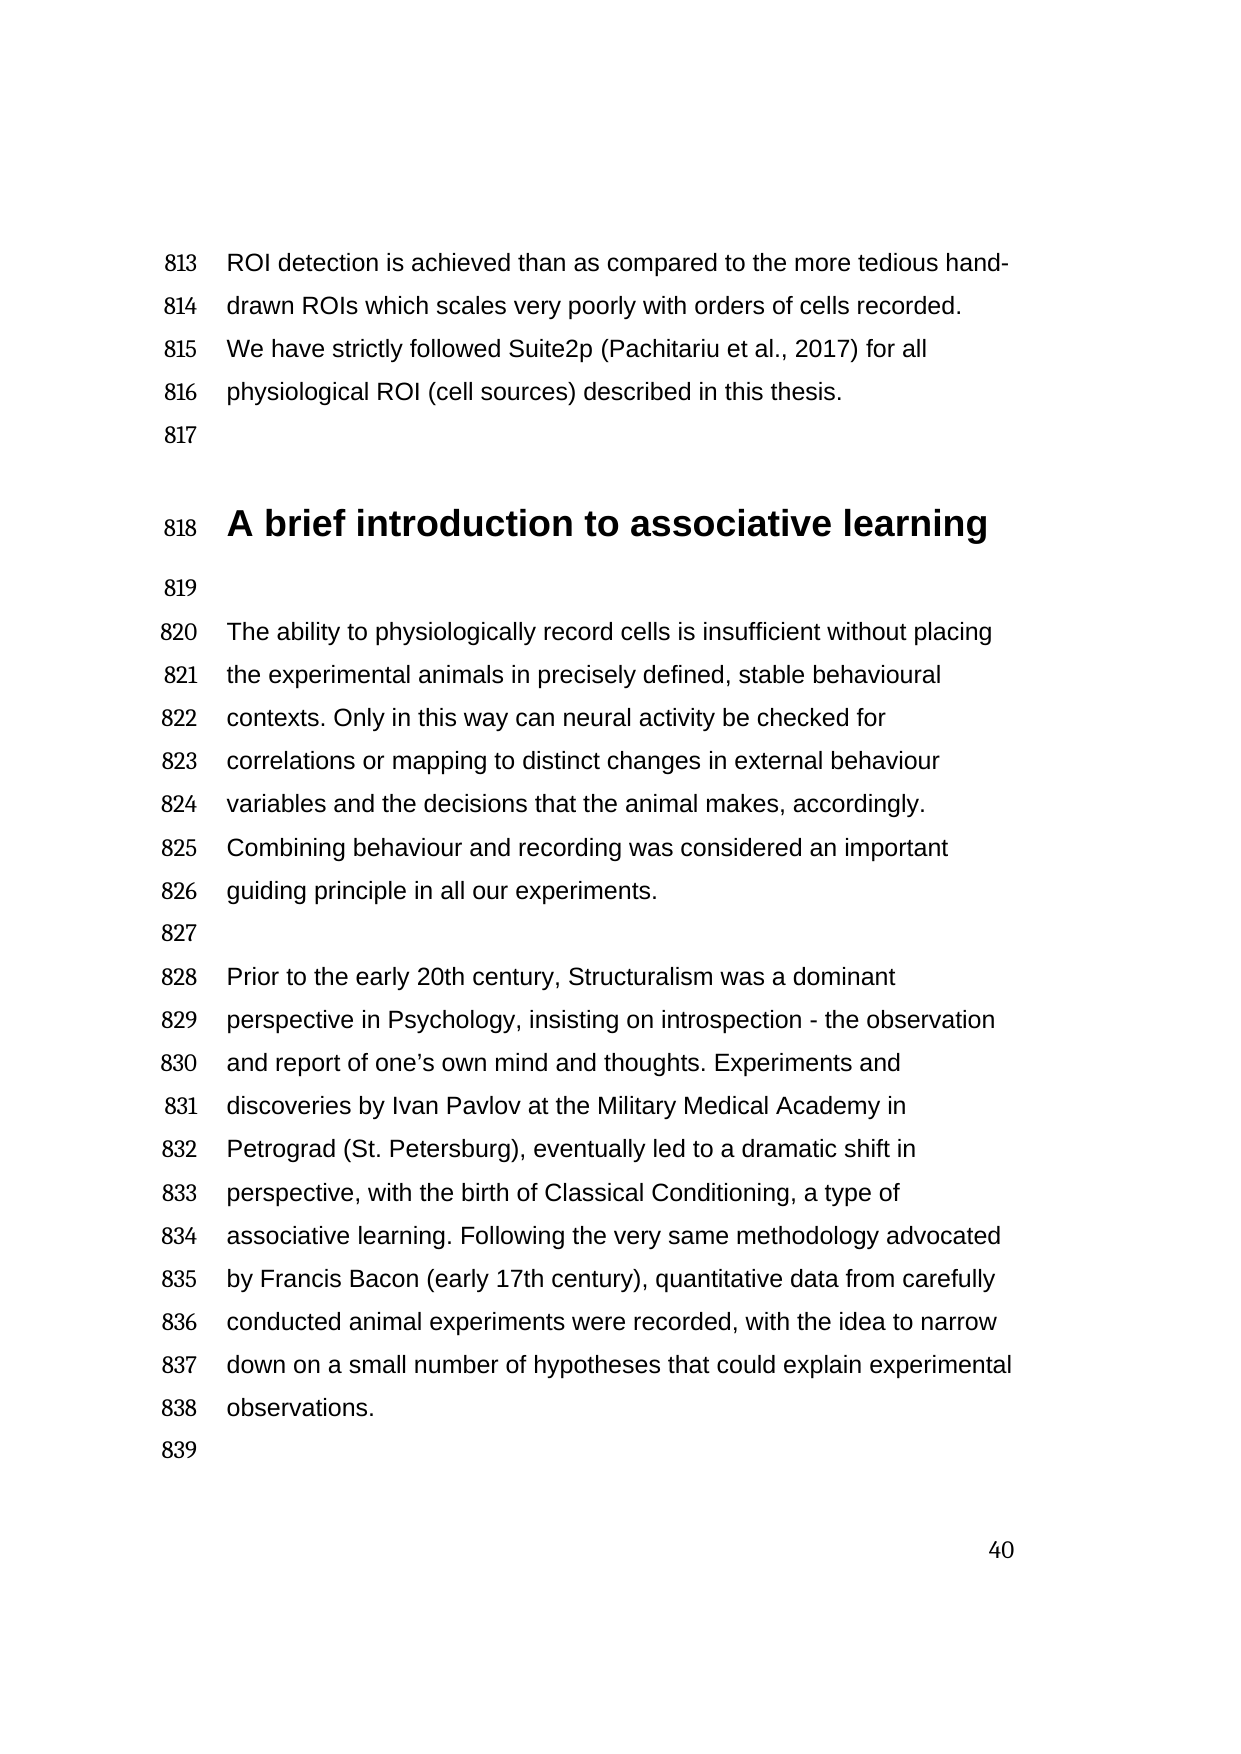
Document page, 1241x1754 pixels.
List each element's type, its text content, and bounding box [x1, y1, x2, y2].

text The ability to physiologically record cells is insufficient without placing the experimental animals in precisely defined, stable behavioural contexts. Only in this way can neural activity be checked for correlations or mapping to distinct changes in external behaviour variables and the decisions that the animal makes, accordingly. Combining behaviour and recording was considered an important guiding principle in all our experiments. [226, 617, 1014, 904]
text ROI detection is achieved than as compared to the more tedious hand-drawn ROIs which scales very poorly with orders of cells recorded. [226, 248, 1014, 319]
text We have strictly followed Suite2p (Pachitariu et al., 2017)⁠ for all physiological ROI (cell sources) described in this thesis. [226, 334, 1014, 406]
text Prior to the early 20th century, Structuralism was a dominant perspective in Psychology, insisting on introspection - the observation and report of one’s own mind and thoughts. Experiments and discoveries by Ivan Pavlov at the Military Medical Academy in Petrograd (St. Petersburg), eventually led to a dramatic shift in perspective, with the birth of Classical Conditioning, a type of associative learning. Following the very same methodology advocated by Francis Bacon (early 17th century), quantitative data from carefully conducted animal experiments were recorded, with the idea to narrow down on a small number of hypotheses that could explain experimental observations. [226, 962, 1014, 1422]
subtitle A brief introduction to associative learning [226, 501, 1014, 544]
